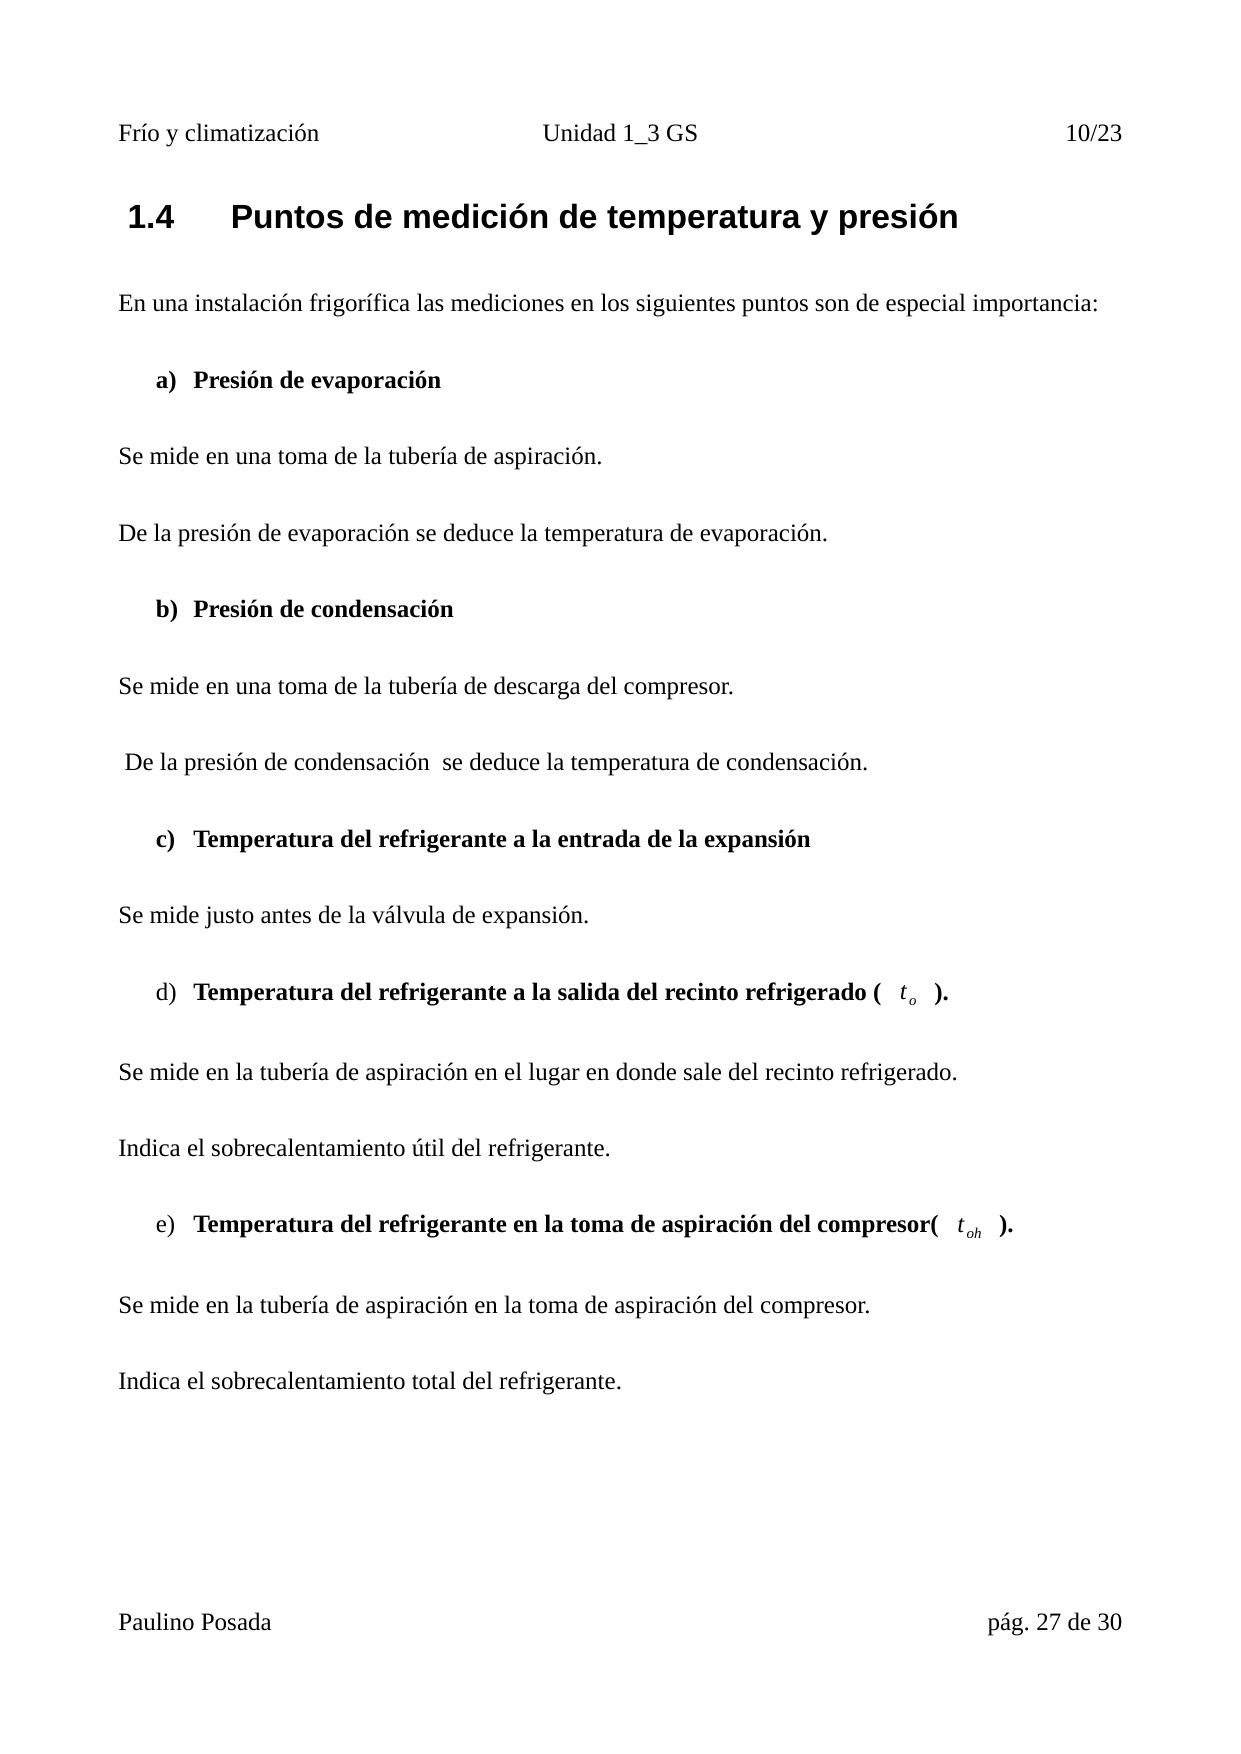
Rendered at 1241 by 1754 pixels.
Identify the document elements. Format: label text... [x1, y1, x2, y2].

list Indica el sobrecalentamiento útil del refrigerante. [118, 1133, 1122, 1162]
text De la presión de condensación se deduce la temperatura de condensación. [118, 747, 1122, 776]
list Temperatura del refrigerante en la toma de aspiración del compresor(). [156, 1209, 1122, 1242]
list Temperatura del refrigerante a la salida del recinto refrigerado (). [156, 977, 1122, 1009]
text De la presión de evaporación se deduce la temperatura de evaporación. [118, 518, 1122, 547]
list Se mide en la tubería de aspiración en el lugar en donde sale del recinto refrigerado. [118, 1057, 1122, 1085]
text Se mide justo antes de la válvula de expansión. [118, 900, 1122, 929]
text Se mide en la tubería de aspiración en la toma de aspiración del compresor. [118, 1290, 1122, 1318]
text En una instalación frigorífica las mediciones en los siguientes puntos son de especial importancia: [118, 288, 1122, 317]
text Indica el sobrecalentamiento total del refrigerante. [118, 1366, 1122, 1395]
text Se mide en una toma de la tubería de aspiración. [118, 441, 1122, 470]
subtitle Puntos de medición de temperatura y presión [118, 197, 1122, 236]
list Temperatura del refrigerante a la entrada de la expansión [156, 824, 1122, 852]
list Presión de evaporación [156, 365, 1122, 394]
list Presión de condensación [156, 594, 1122, 623]
text Se mide en una toma de la tubería de descarga del compresor. [118, 671, 1122, 699]
